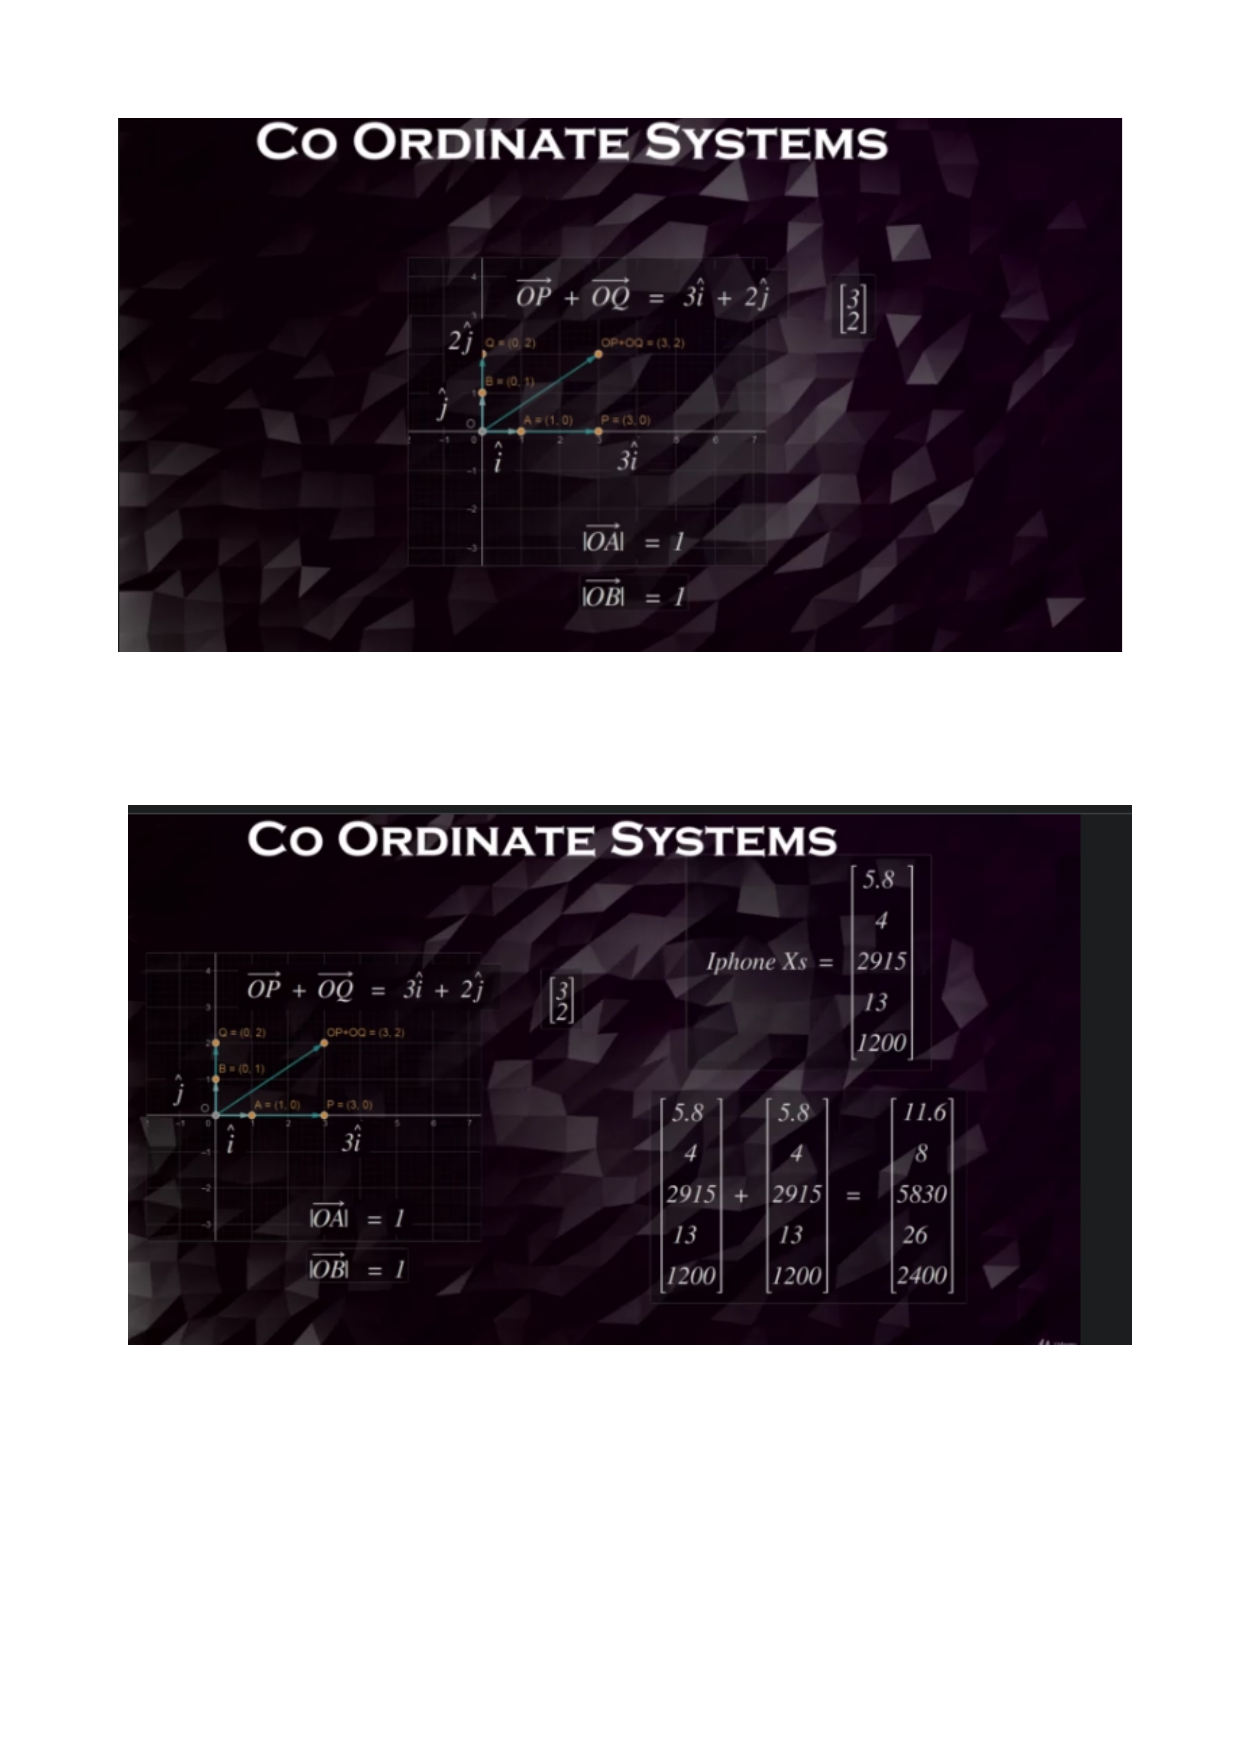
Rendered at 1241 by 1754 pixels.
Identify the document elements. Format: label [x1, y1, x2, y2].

picture [128, 805, 1132, 1345]
picture [118, 118, 1123, 652]
